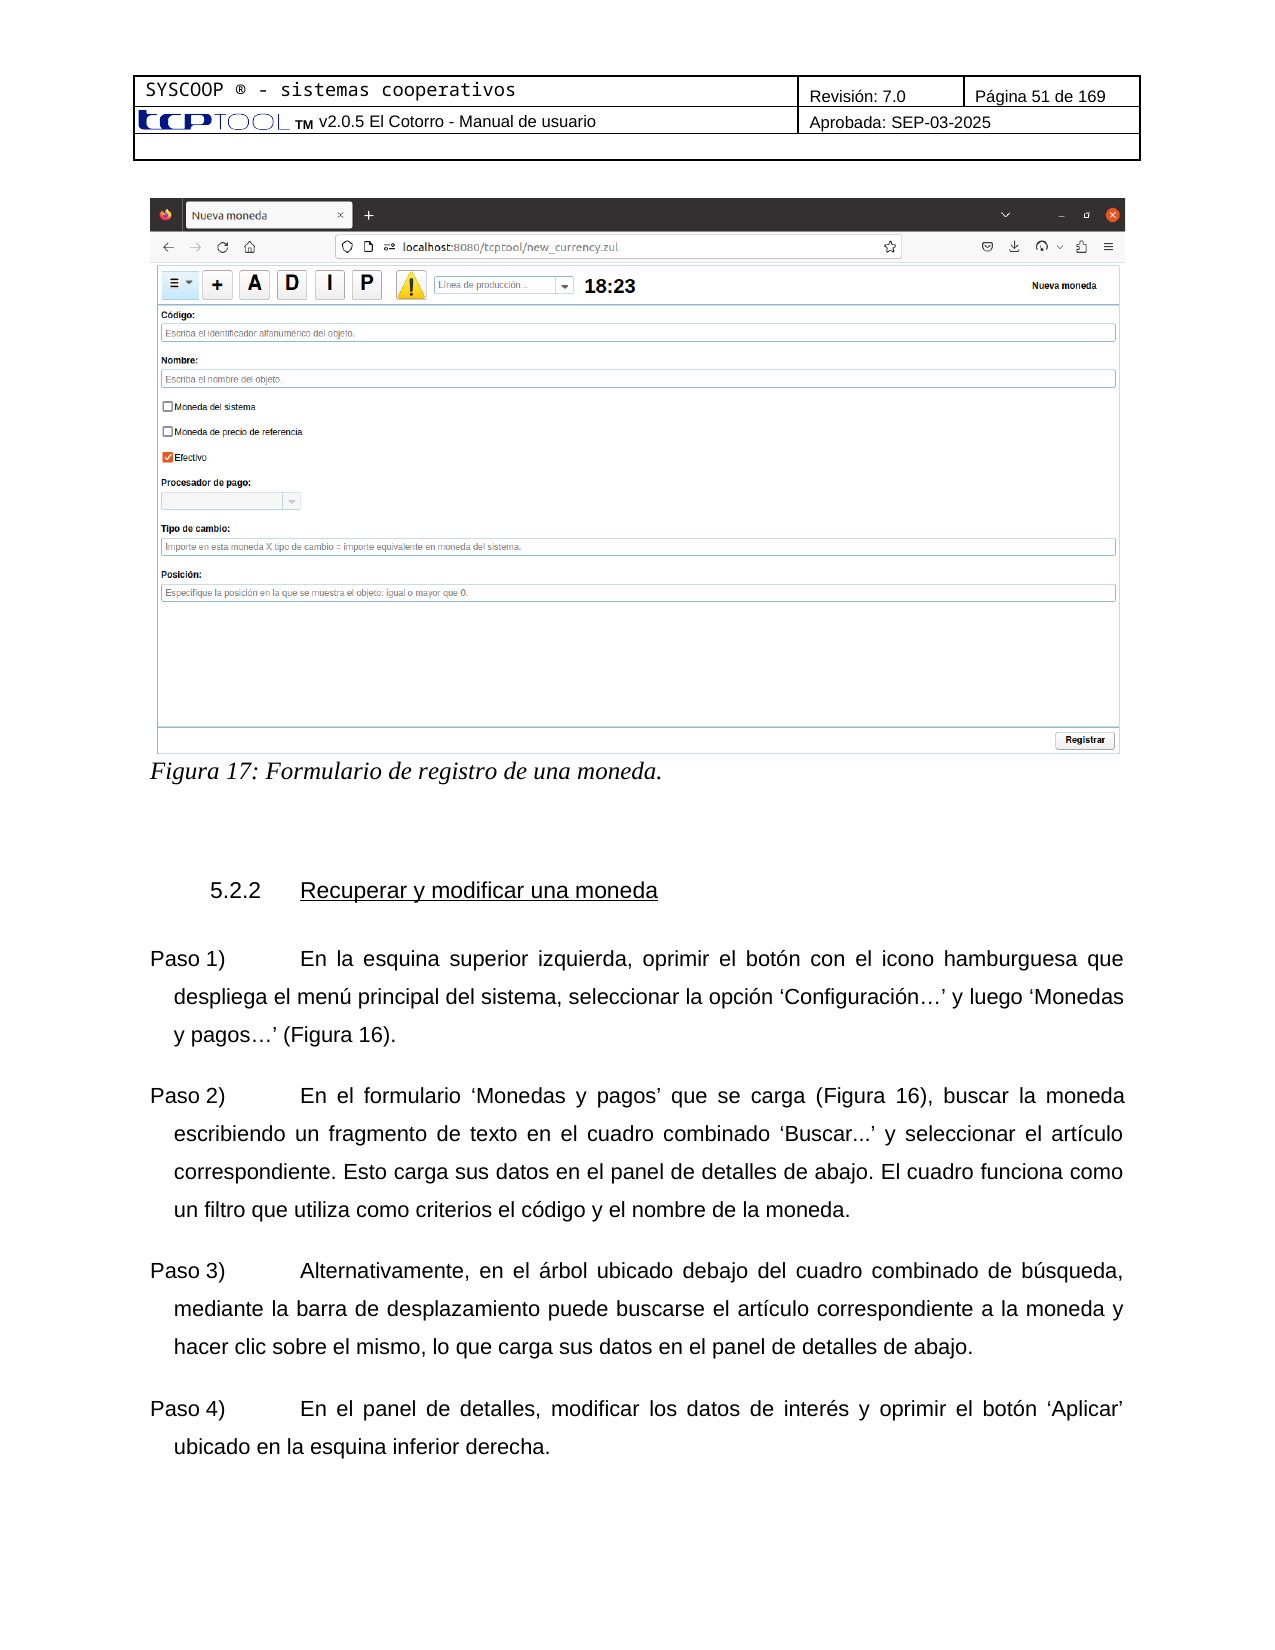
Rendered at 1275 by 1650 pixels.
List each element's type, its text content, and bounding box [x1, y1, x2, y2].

text Figura 17: Formulario de registro de una moneda. [150, 757, 1125, 785]
list En el formulario ‘Monedas y pagos’ que se carga (Figura 16), buscar la moneda escribiendo un fragmento de texto en el cuadro combinado ‘Buscar...’ y seleccionar el artículo correspondiente. Esto carga sus datos en el panel de detalles de abajo. El cuadro funciona como un filtro que utiliza como criterios el código y el nombre de la moneda. [150, 1083, 1125, 1222]
picture [150, 198, 1125, 757]
picture [138, 110, 290, 130]
list En el panel de detalles, modificar los datos de interés y oprimir el botón ‘Aplicar’ ubicado en la esquina inferior derecha. [150, 1396, 1125, 1459]
list Alternativamente, en el árbol ubicado debajo del cuadro combinado de búsqueda, mediante la barra de desplazamiento puede buscarse el artículo correspondiente a la moneda y hacer clic sobre el mismo, lo que carga sus datos en el panel de detalles de abajo. [150, 1258, 1125, 1359]
list En la esquina superior izquierda, oprimir el botón con el icono hamburguesa que despliega el menú principal del sistema, seleccionar la opción ‘Configuración…’ y luego ‘Monedas y pagos…’ (Figura 16). [150, 946, 1125, 1047]
subtitle Recuperar y modificar una moneda [210, 877, 1125, 904]
